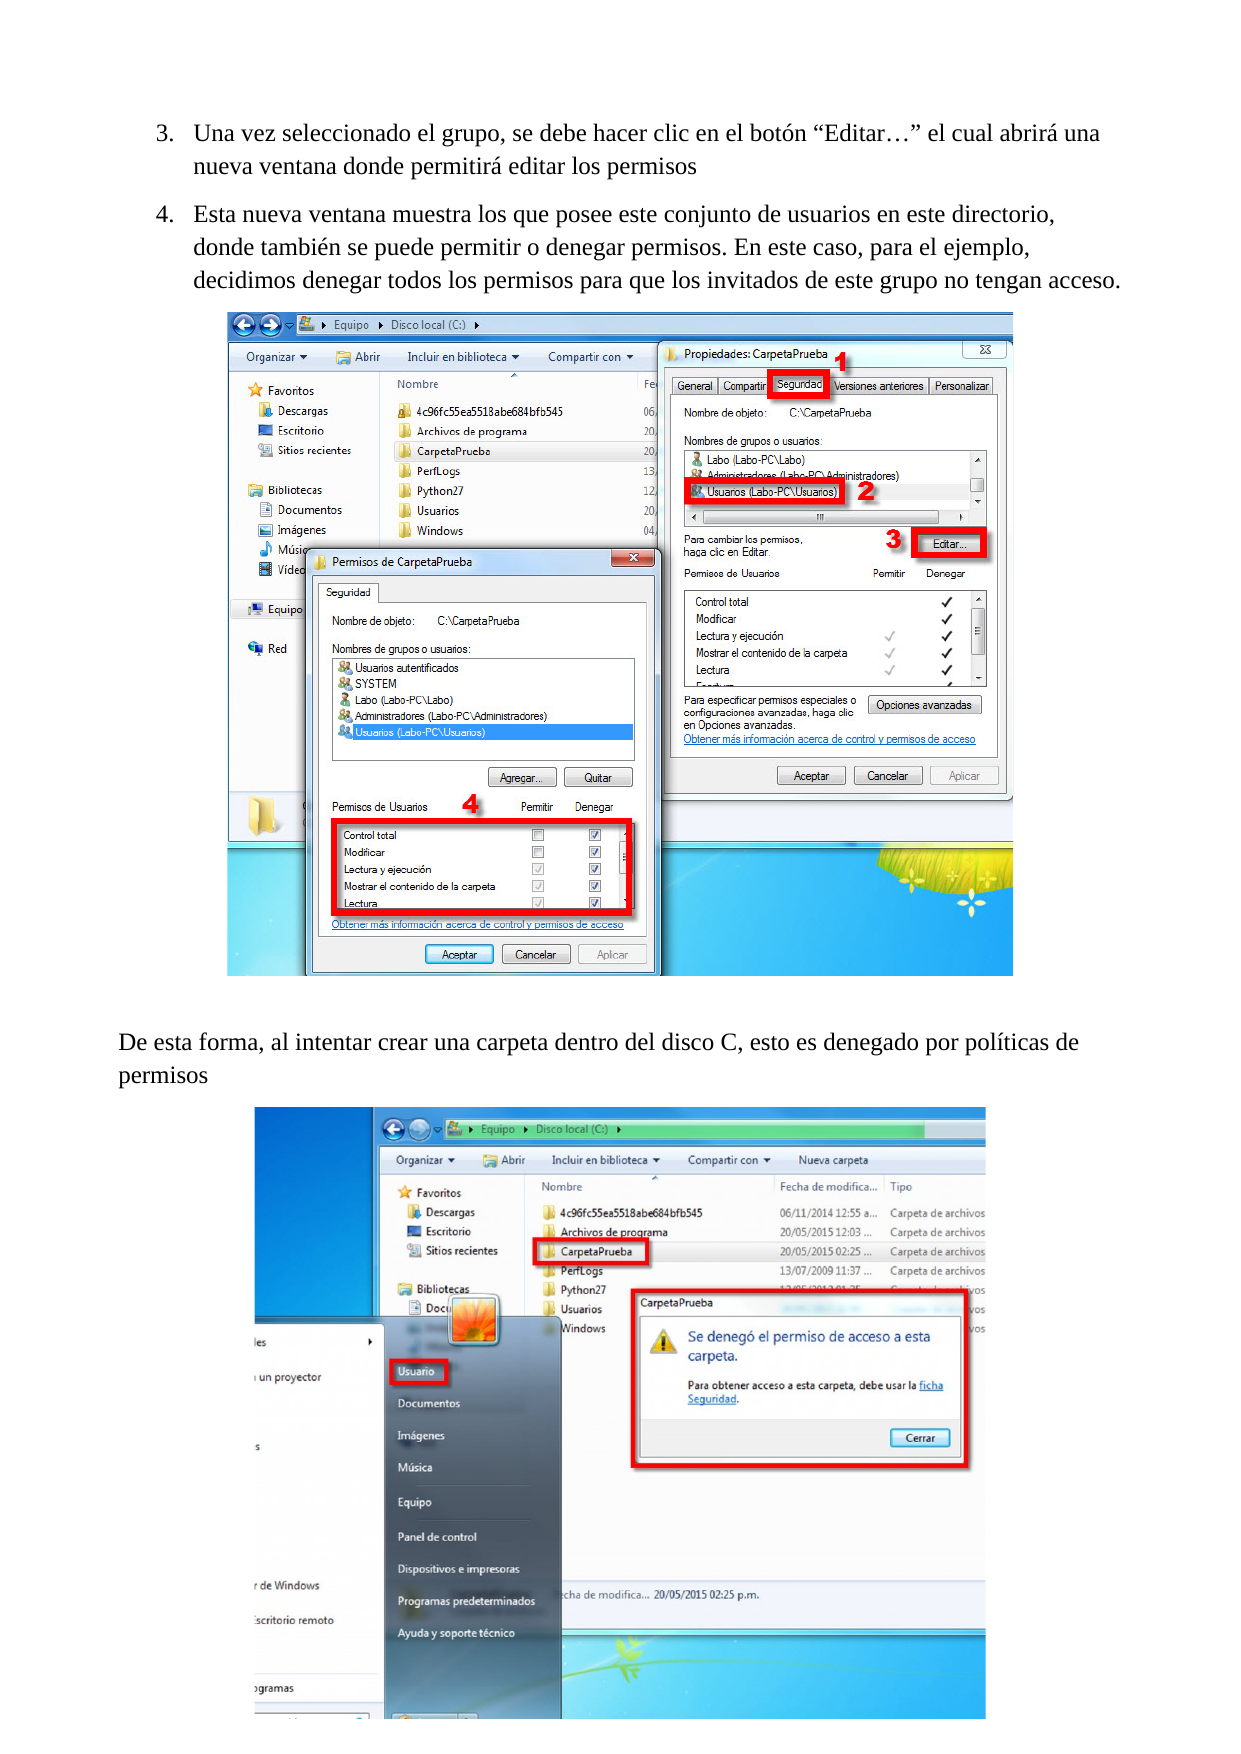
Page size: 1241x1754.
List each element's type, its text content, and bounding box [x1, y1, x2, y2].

picture [227, 312, 1014, 976]
list Esta nueva ventana muestra los que posee este conjunto de usuarios en este directorio, donde también se puede permitir o denegar permisos. En este caso, para el ejemplo, decidimos denegar todos los permisos para que los invitados de este grupo no tengan acceso. [156, 199, 1122, 293]
list Una vez seleccionado el grupo, se debe hacer clic en el botón “Editar…” el cual abrirá una nueva ventana donde permitirá editar los permisos [156, 118, 1122, 180]
text De esta forma, al intentar crear una carpeta dentro del disco C, esto es denegado por políticas de permisos [118, 1027, 1122, 1089]
picture [254, 1107, 986, 1719]
